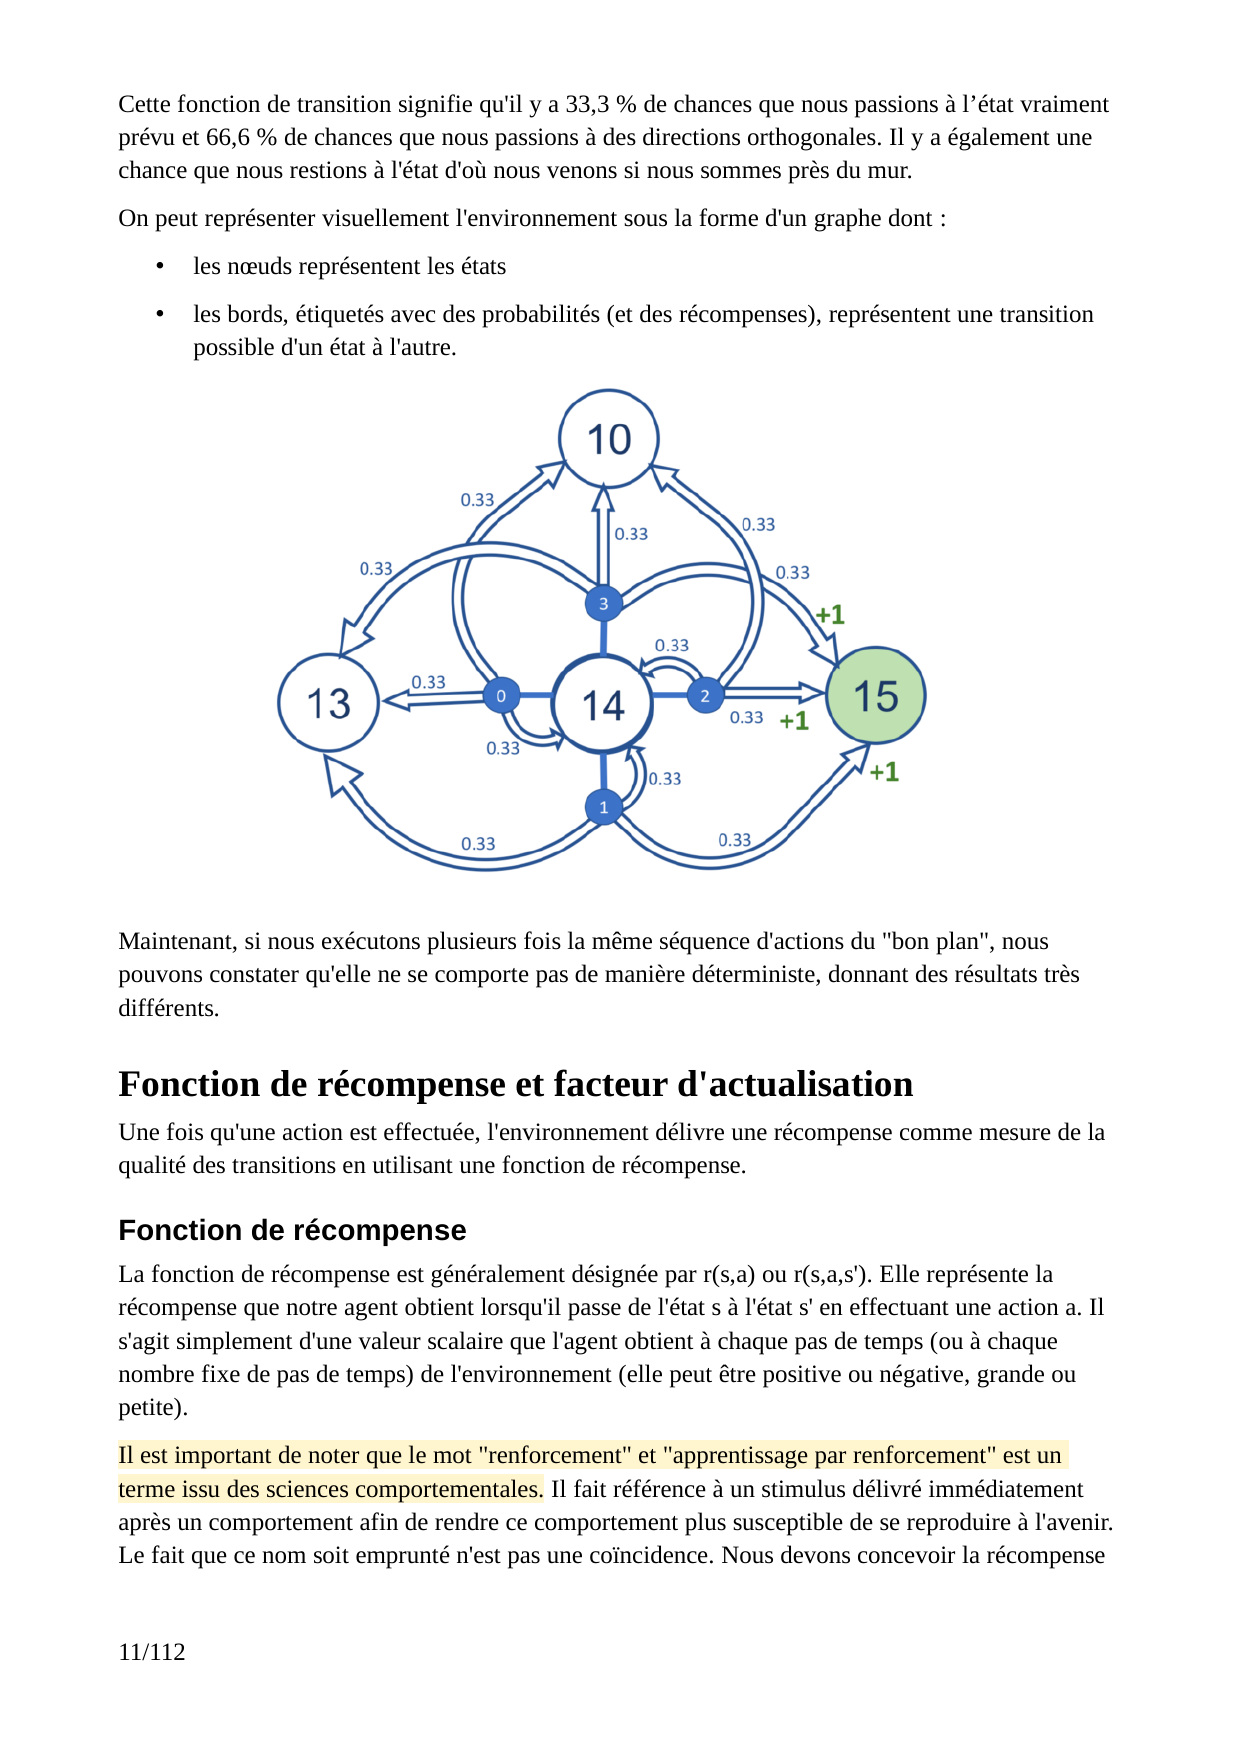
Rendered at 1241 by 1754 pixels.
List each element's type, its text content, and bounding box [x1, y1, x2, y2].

text La fonction de récompense est généralement désignée par r(s,a) ou r(s,a,s'). Elle représente la récompense que notre agent obtient lorsqu'il passe de l'état s à l'état s' en effectuant une action a. Il s'agit simplement d'une valeur scalaire que l'agent obtient à chaque pas de temps (ou à chaque nombre fixe de pas de temps) de l'environnement (elle peut être positive ou négative, grande ou petite). [118, 1259, 1122, 1421]
text Cette fonction de transition signifie qu'il y a 33,3 % de chances que nous passions à l’état vraiment prévu et 66,6 % de chances que nous passions à des directions orthogonales. Il y a également une chance que nous restions à l'état d'où nous venons si nous sommes près du mur. [118, 88, 1122, 184]
text Une fois qu'une action est effectuée, l'environnement délivre une récompense comme mesure de la qualité des transitions en utilisant une fonction de récompense. [118, 1117, 1122, 1179]
text On peut représenter visuellement l'environnement sous la forme d'un graphe dont : [118, 203, 1122, 232]
subtitle Fonction de récompense [118, 1212, 1122, 1246]
text Maintenant, si nous exécutons plusieurs fois la même séquence d'actions du "bon plan", nous pouvons constater qu'elle ne se comporte pas de manière déterministe, donnant des résultats très différents. [118, 926, 1122, 1021]
text Il est important de noter que le mot "renforcement" et "apprentissage par renforcement" est un terme issu des sciences comportementales. Il fait référence à un stimulus délivré immédiatement après un comportement afin de rendre ce comportement plus susceptible de se reproduire à l'avenir. Le fait que ce nom soit emprunté n'est pas une coïncidence. Nous devons concevoir la récompense [118, 1440, 1122, 1569]
list les nœuds représentent les états [156, 251, 1122, 280]
list les bords, étiquetés avec des probabilités (et des récompenses), représentent une transition possible d'un état à l'autre. [156, 299, 1122, 361]
subtitle Fonction de récompense et facteur d'actualisation [118, 1061, 1122, 1104]
picture [118, 380, 1123, 874]
